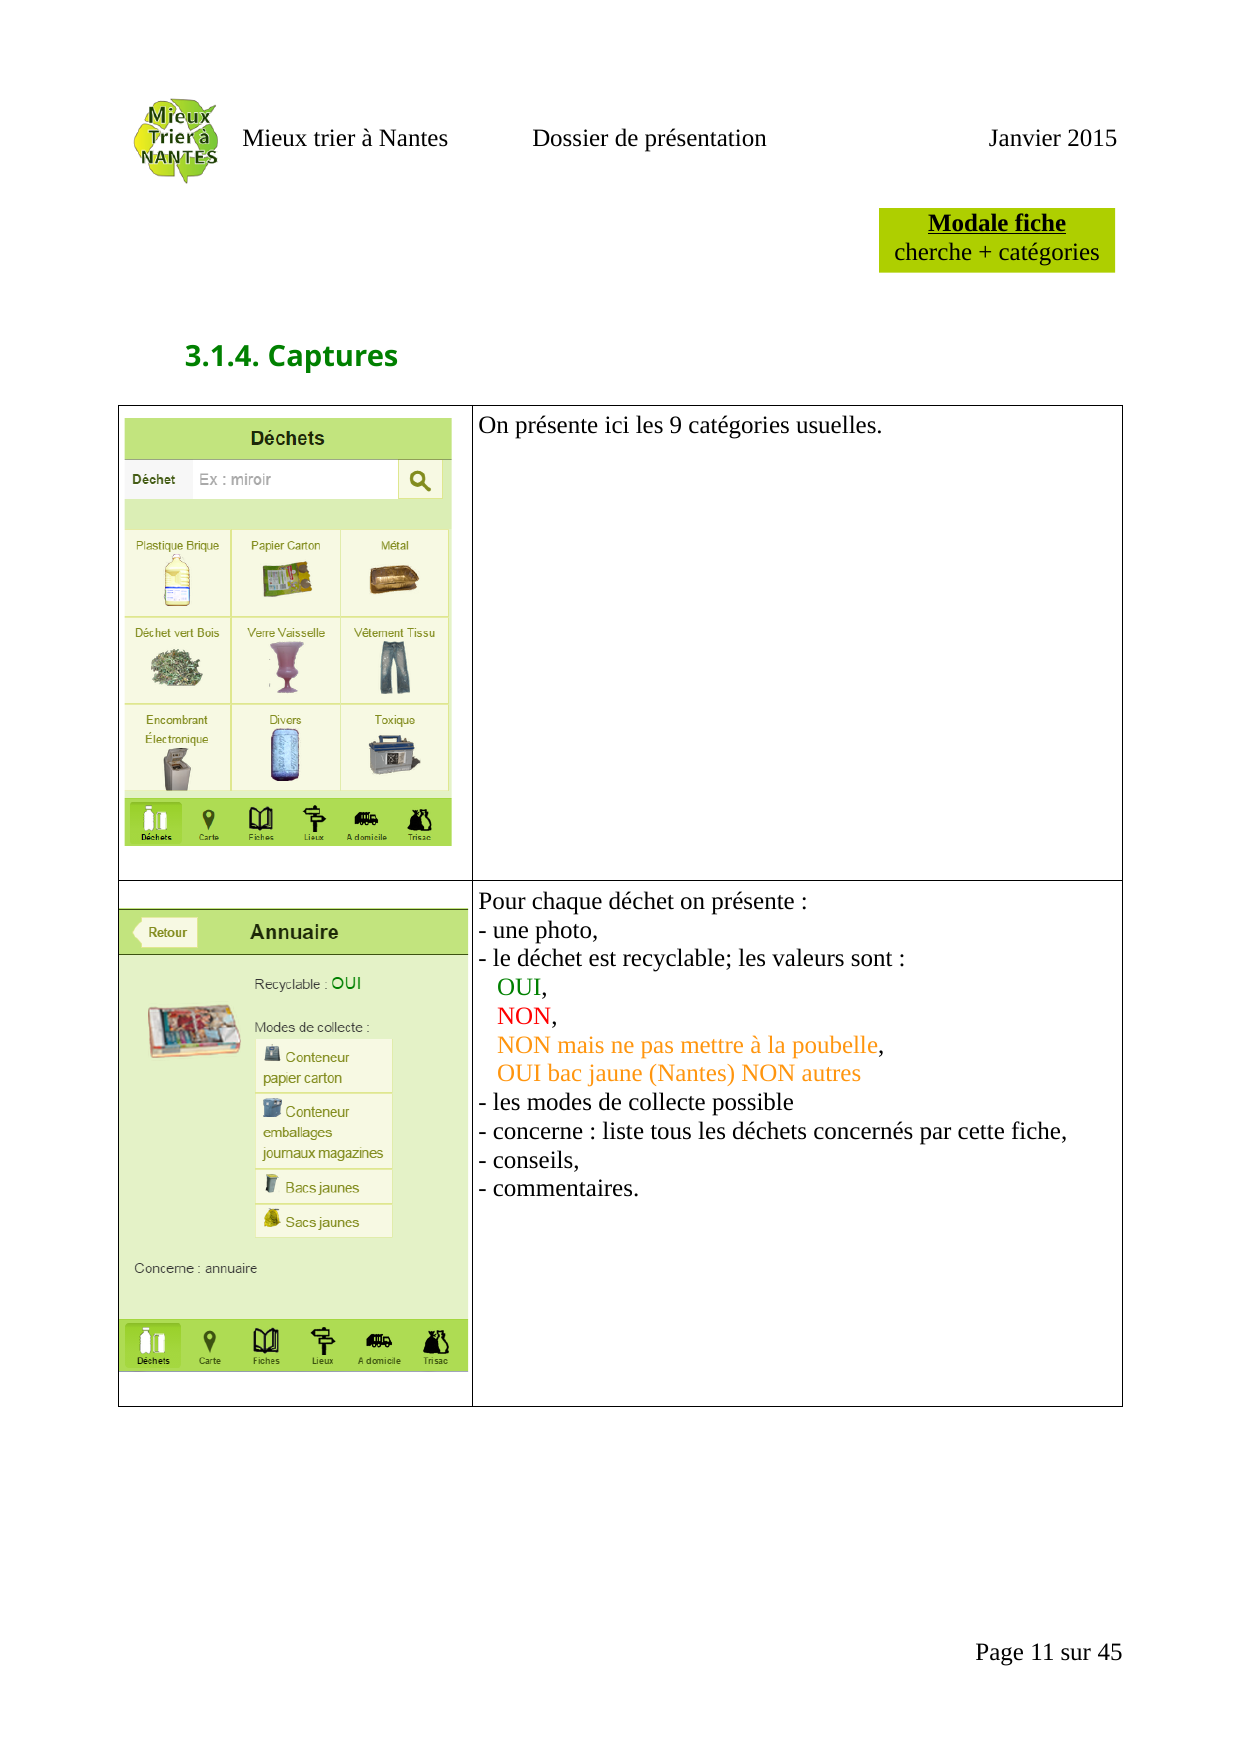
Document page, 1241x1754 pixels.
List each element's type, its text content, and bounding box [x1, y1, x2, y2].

table_cell [119, 881, 472, 908]
table_header On présente ici les 9 catégories usuelles. [473, 406, 1122, 880]
picture [131, 95, 221, 185]
table_header [119, 406, 472, 880]
subtitle Captures [148, 336, 1122, 375]
table_cell Pour chaque déchet on présente : - une photo, - le déchet est recyclable; les valeurs sont : OUI, NON, NON mais ne pas mettre à la poubelle, OUI bac jaune (Nantes) NON autres - les modes de collecte possible - concerne : liste tous les déchets concernés par cette fiche, - conseils, - commentaires. [473, 881, 1122, 1406]
picture [124, 418, 452, 846]
table_cell [119, 909, 472, 1406]
picture [119, 908, 469, 1372]
